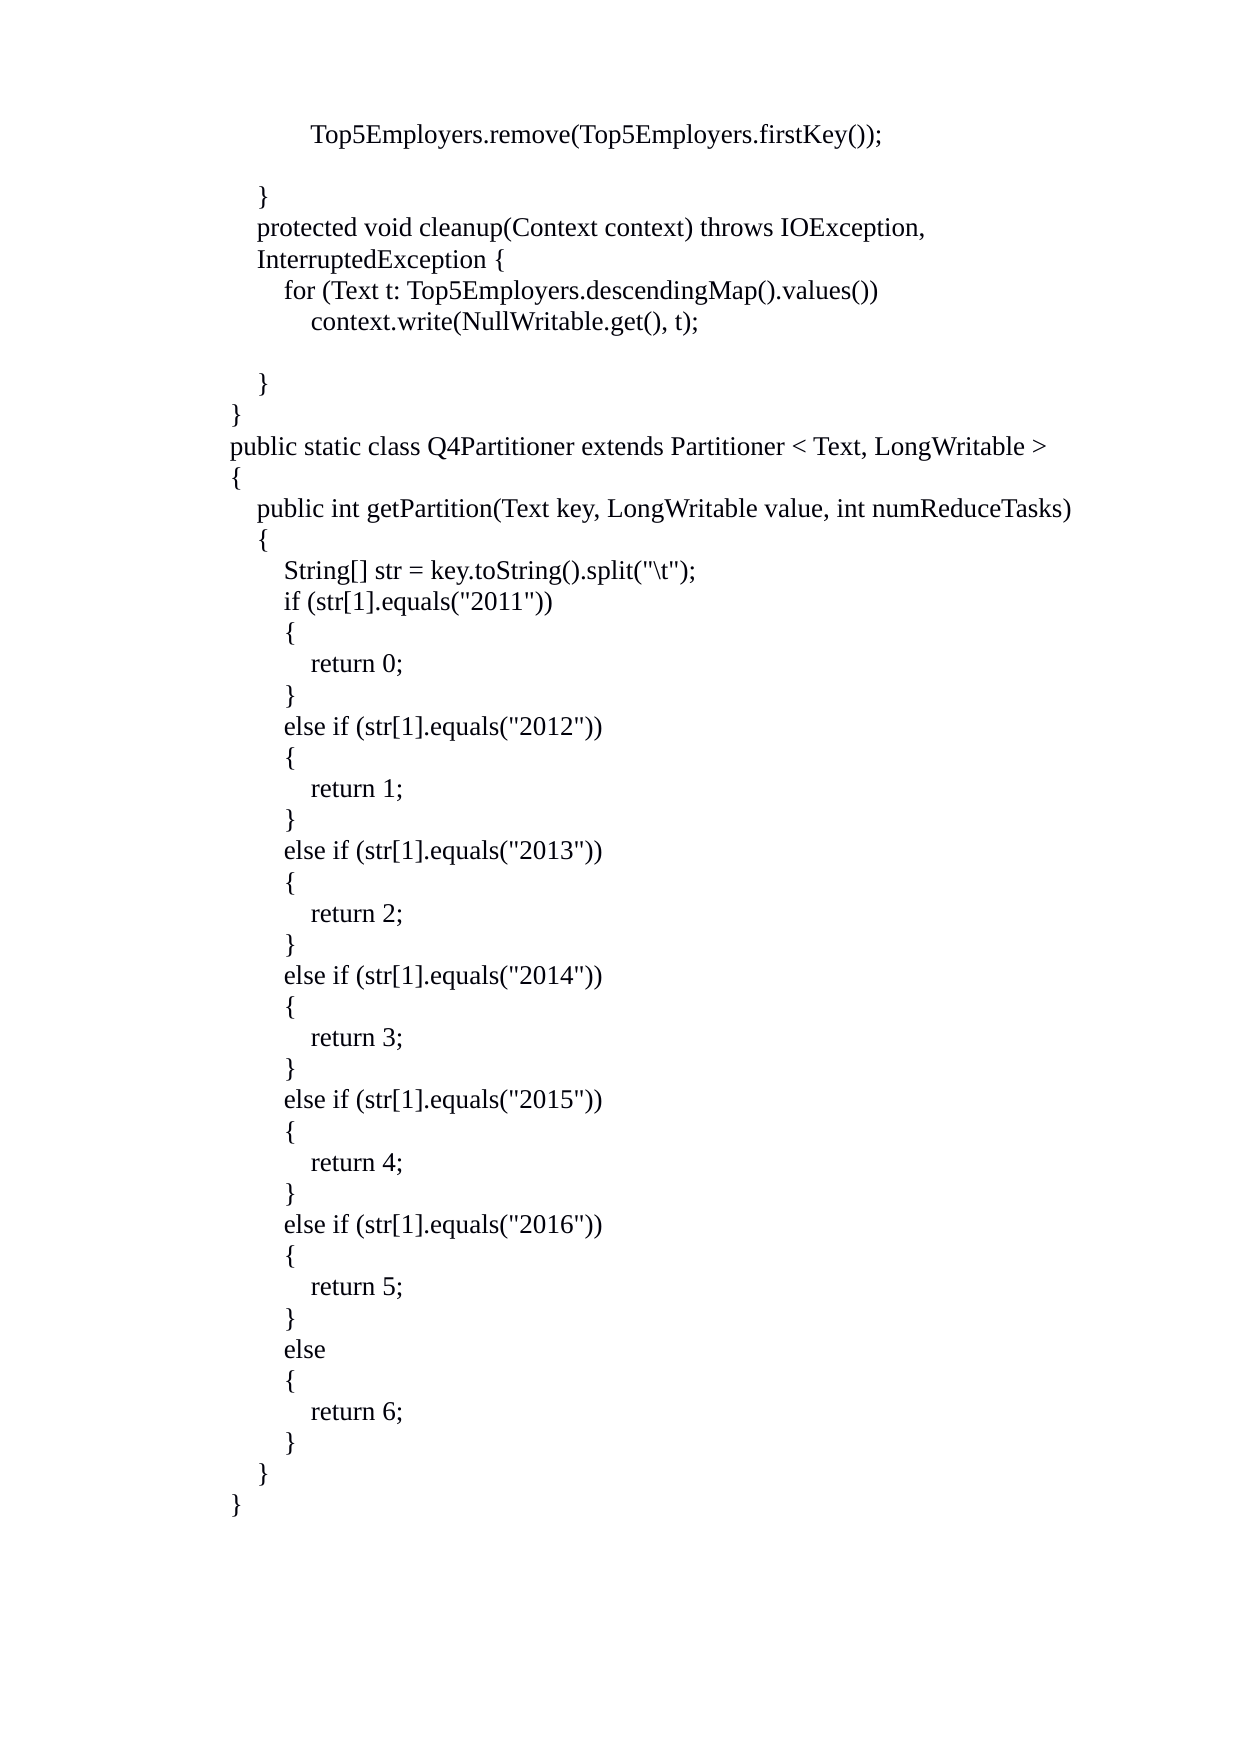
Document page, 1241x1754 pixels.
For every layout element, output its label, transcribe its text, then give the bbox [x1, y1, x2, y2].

text { [156, 866, 1122, 897]
text public int getPartition(Text key, LongWritable value, int numReduceTasks) [156, 492, 1122, 523]
text if (str[1].equals("2011")) [156, 585, 1122, 616]
text { [156, 616, 1122, 648]
text context.write(NullWritable.get(), t); [156, 305, 1122, 336]
text } [156, 1177, 1122, 1208]
text else if (str[1].equals("2013")) [156, 834, 1122, 866]
text else if (str[1].equals("2012")) [156, 710, 1122, 741]
text else [156, 1333, 1122, 1364]
text { [156, 741, 1122, 772]
text return 1; [156, 772, 1122, 803]
text String[] str = key.toString().split("\t"); [156, 554, 1122, 585]
text } [156, 180, 1122, 212]
text else if (str[1].equals("2016")) [156, 1208, 1122, 1239]
text { [156, 1239, 1122, 1271]
text { [156, 461, 1122, 492]
text } [156, 1052, 1122, 1084]
text else if (str[1].equals("2014")) [156, 959, 1122, 990]
text } [156, 367, 1122, 398]
text return 5; [156, 1271, 1122, 1302]
text InterruptedException { [156, 243, 1122, 274]
text } [156, 928, 1122, 959]
text return 2; [156, 897, 1122, 928]
text } [156, 1488, 1122, 1520]
text { [156, 1364, 1122, 1395]
text protected void cleanup(Context context) throws IOException, [156, 212, 1122, 243]
text } [156, 1302, 1122, 1333]
text return 4; [156, 1146, 1122, 1177]
text { [156, 1115, 1122, 1146]
text { [156, 990, 1122, 1021]
text } [156, 1457, 1122, 1488]
text } [156, 398, 1122, 429]
text return 0; [156, 648, 1122, 679]
text { [156, 523, 1122, 554]
text } [156, 1426, 1122, 1457]
text for (Text t: Top5Employers.descendingMap().values()) [156, 274, 1122, 305]
text } [156, 803, 1122, 834]
text } [156, 679, 1122, 710]
text else if (str[1].equals("2015")) [156, 1084, 1122, 1115]
text public static class Q4Partitioner extends Partitioner < Text, LongWritable > [156, 429, 1122, 461]
text Top5Employers.remove(Top5Employers.firstKey()); [156, 118, 1122, 149]
text return 6; [156, 1395, 1122, 1426]
text return 3; [156, 1021, 1122, 1052]
